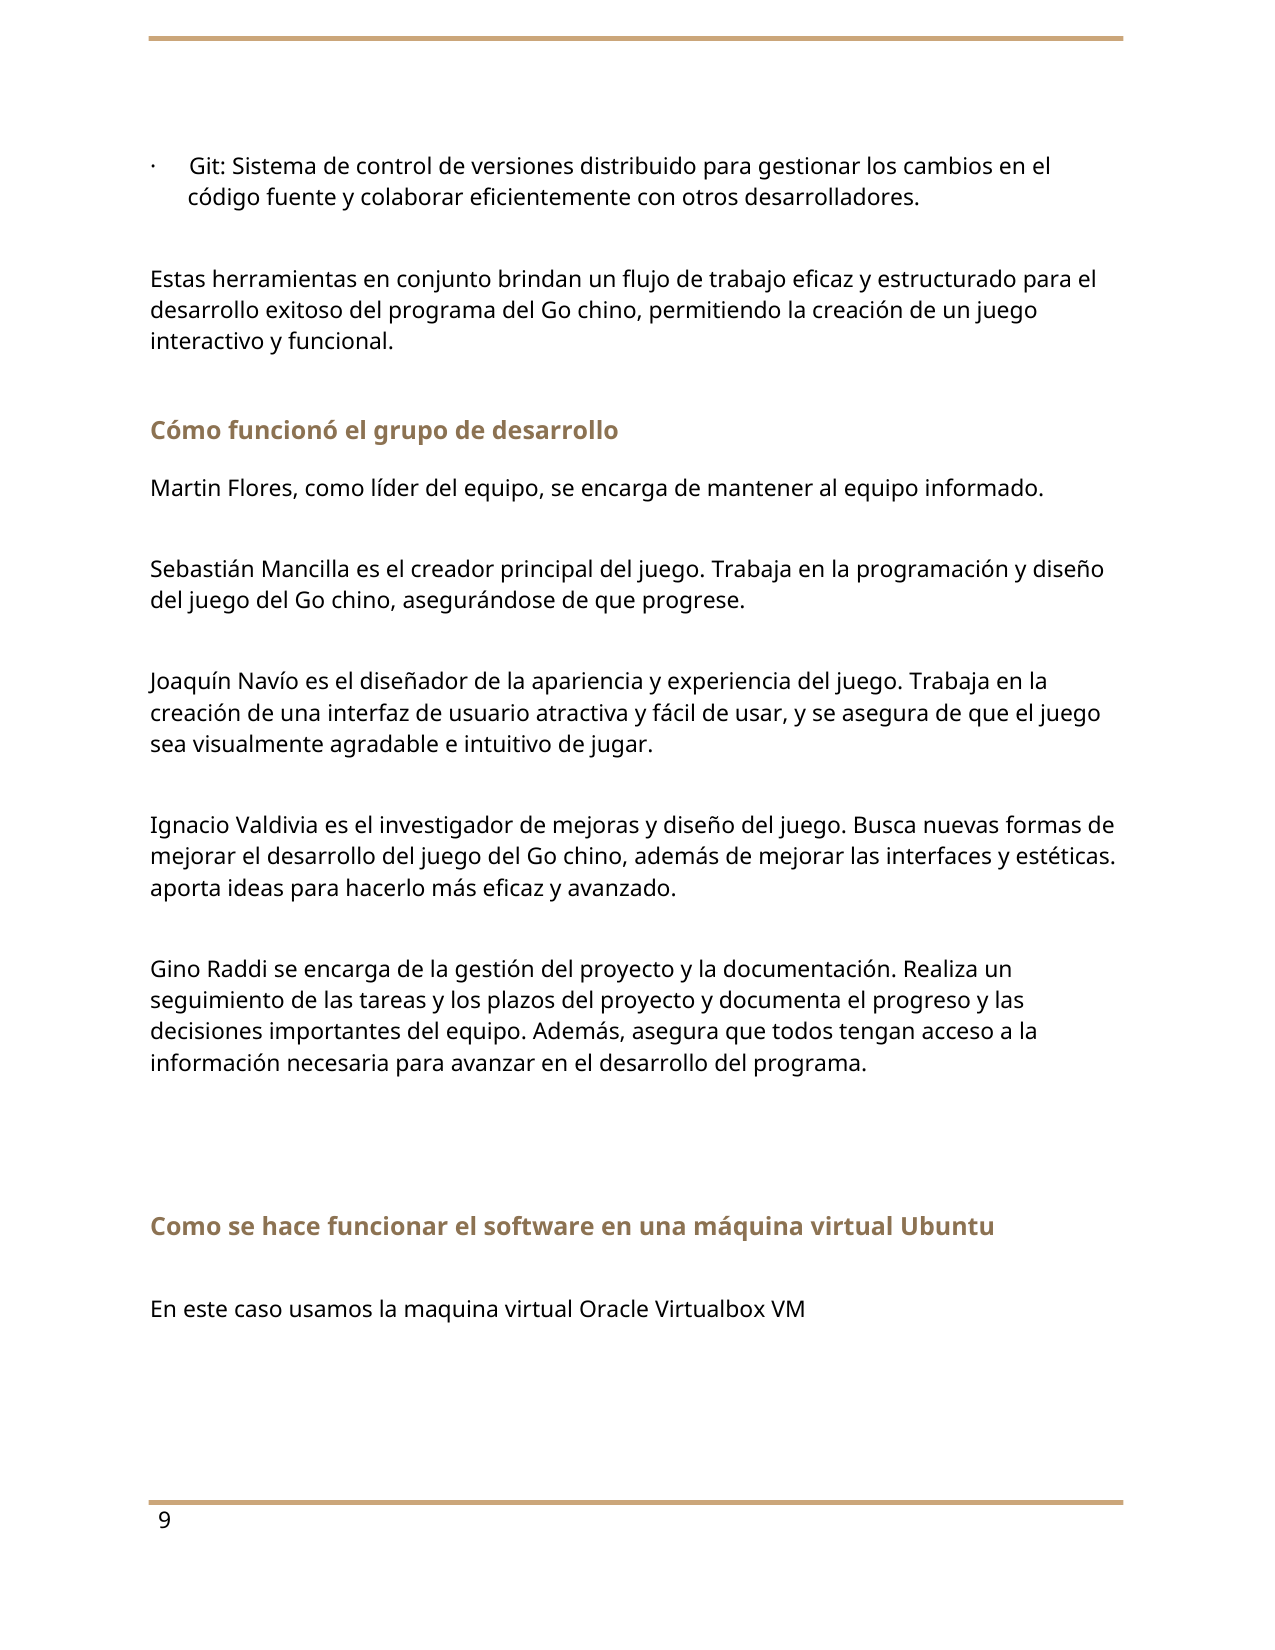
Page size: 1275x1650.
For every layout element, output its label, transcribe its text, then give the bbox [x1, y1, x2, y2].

text Sebastián Mancilla es el creador principal del juego. Trabaja en la programación y diseño del juego del Go chino, asegurándose de que progrese. [150, 553, 1125, 615]
subtitle Cómo funcionó el grupo de desarrollo [150, 412, 1125, 447]
text Estas herramientas en conjunto brindan un flujo de trabajo eficaz y estructurado para el desarrollo exitoso del programa del Go chino, permitiendo la creación de un juego interactivo y funcional. [150, 262, 1125, 356]
text Ignacio Valdivia es el investigador de mejoras y diseño del juego. Busca nuevas formas de mejorar el desarrollo del juego del Go chino, además de mejorar las interfaces y estéticas. aporta ideas para hacerlo más eficaz y avanzado. [150, 809, 1125, 903]
text Joaquín Navío es el diseñador de la apariencia y experiencia del juego. Trabaja en la creación de una interfaz de usuario atractiva y fácil de usar, y se asegura de que el juego sea visualmente agradable e intuitivo de jugar. [150, 665, 1125, 759]
text · Git: Sistema de control de versiones distribuido para gestionar los cambios en el código fuente y colaborar eficientemente con otros desarrolladores. [150, 150, 1125, 212]
subtitle Como se hace funcionar el software en una máquina virtual Ubuntu [150, 1209, 1125, 1243]
text Martin Flores, como líder del equipo, se encarga de mantener al equipo informado. [150, 472, 1125, 503]
text Gino Raddi se encarga de la gestión del proyecto y la documentación. Realiza un seguimiento de las tareas y los plazos del proyecto y documenta el progreso y las decisiones importantes del equipo. Además, asegura que todos tengan acceso a la información necesaria para avanzar en el desarrollo del programa. [150, 953, 1125, 1078]
text En este caso usamos la maquina virtual Oracle Virtualbox VM [150, 1293, 1125, 1324]
